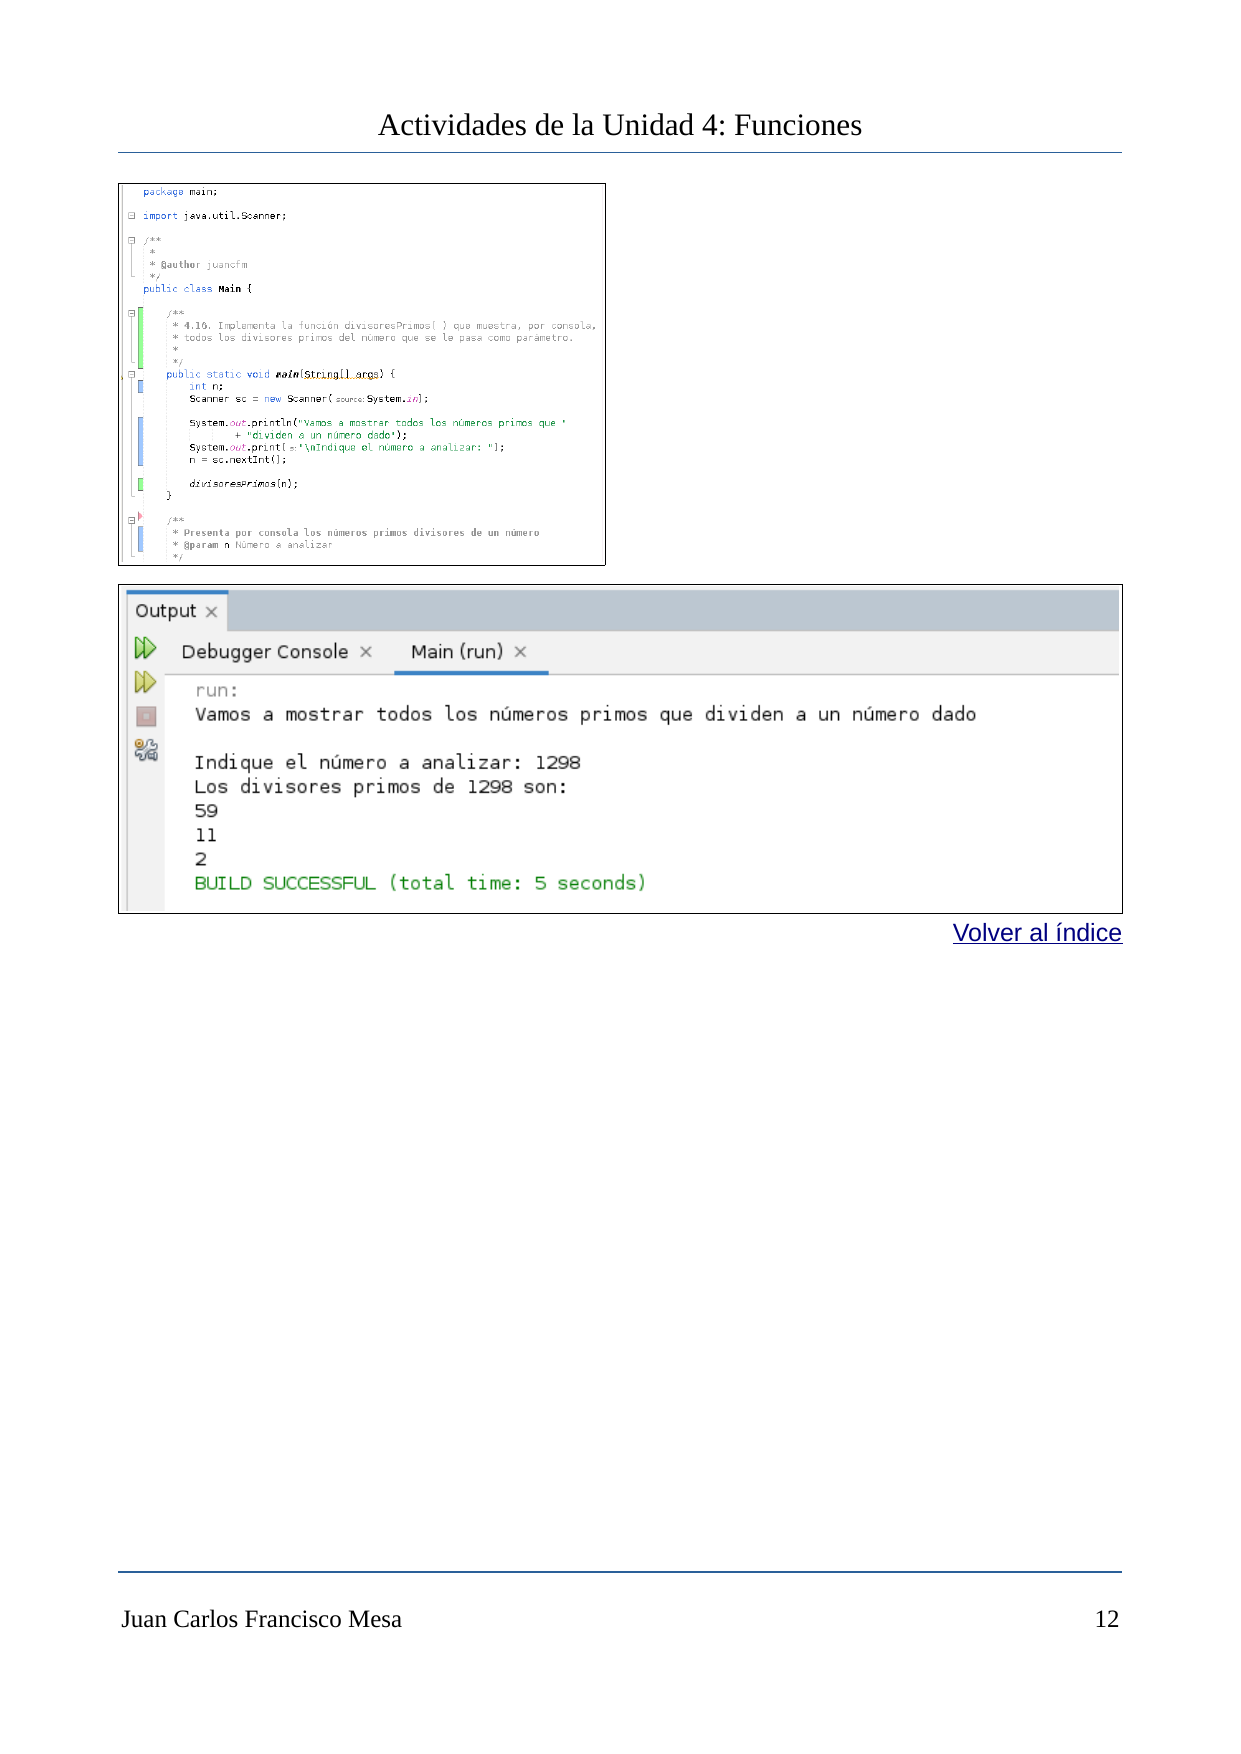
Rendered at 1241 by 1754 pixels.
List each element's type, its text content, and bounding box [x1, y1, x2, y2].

picture [121, 586, 1119, 911]
text Volver al índice [118, 914, 1122, 946]
picture [121, 185, 603, 562]
text [119, 585, 1122, 913]
